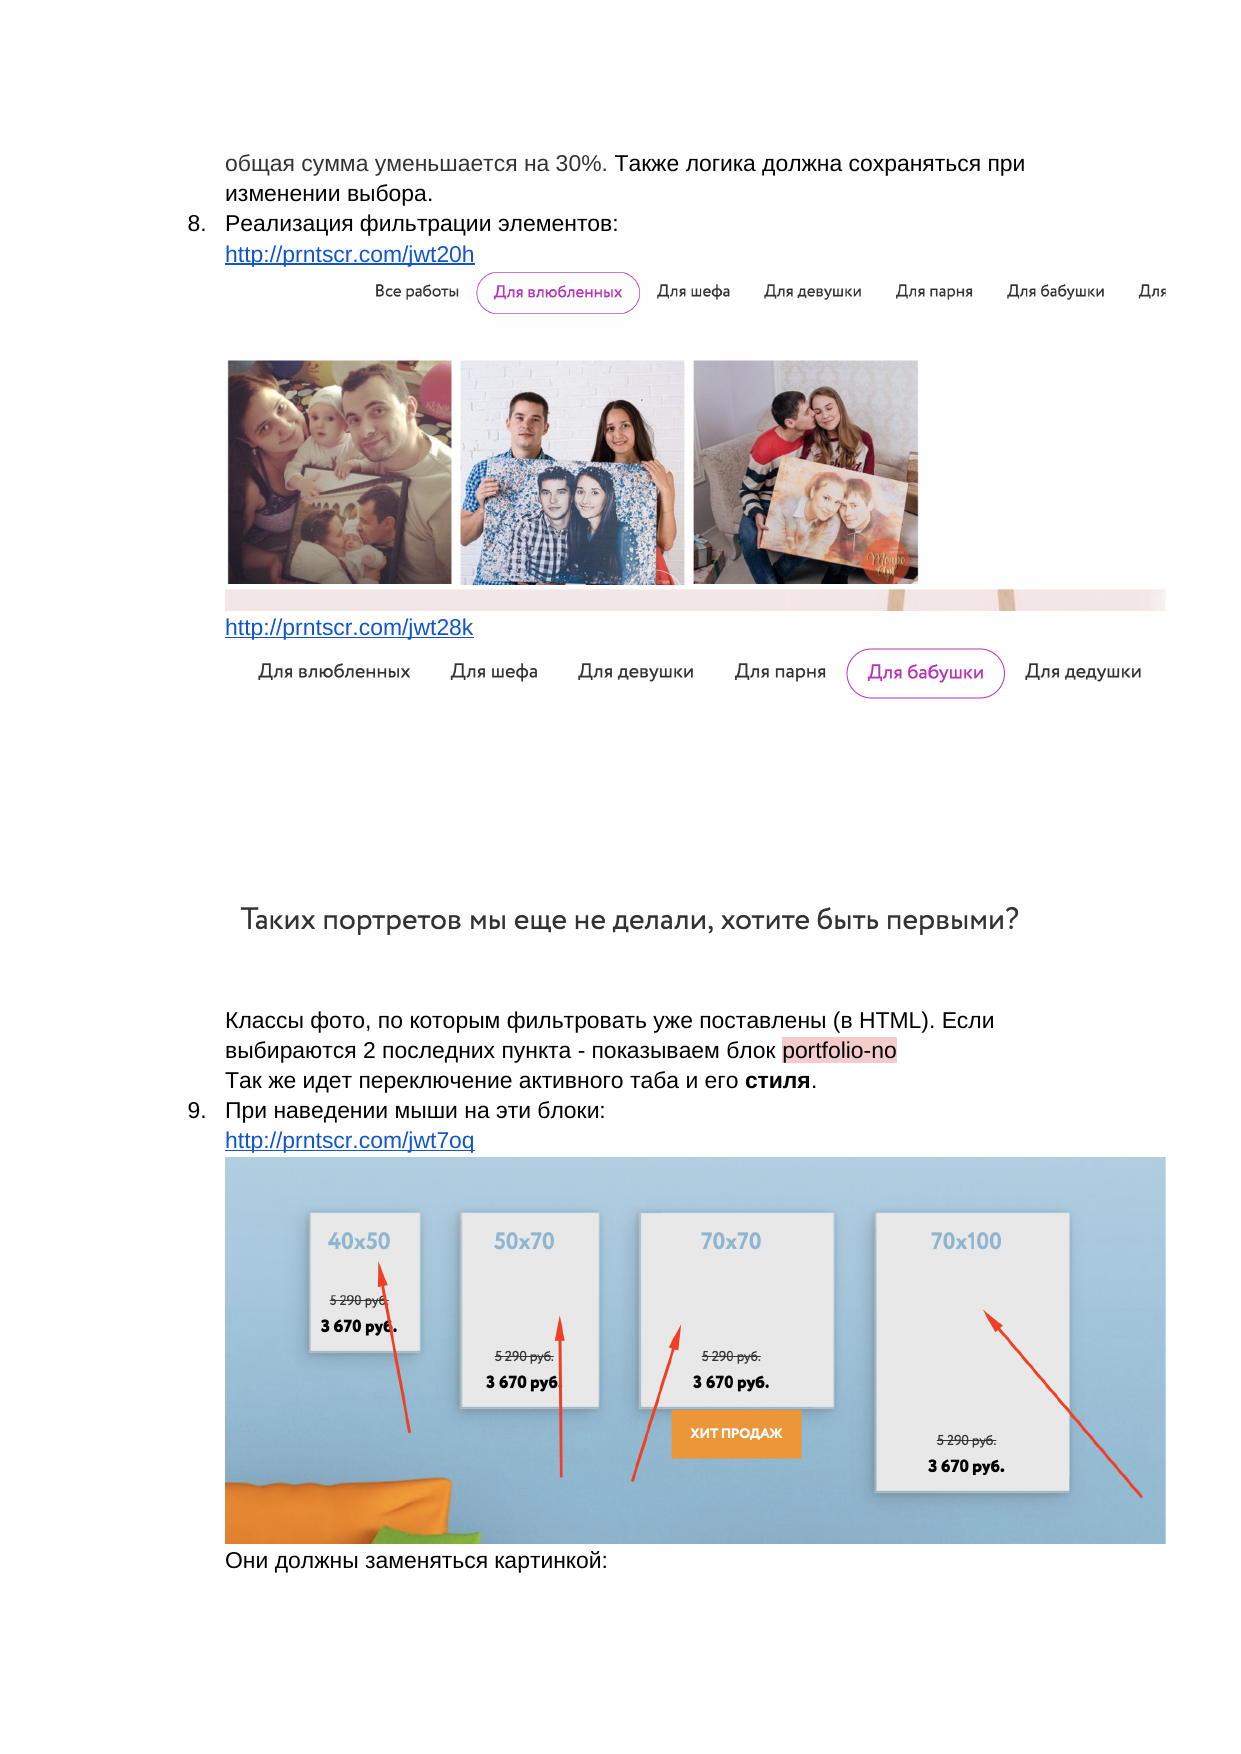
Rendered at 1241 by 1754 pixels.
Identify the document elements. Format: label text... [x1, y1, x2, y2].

picture [225, 270, 1166, 611]
picture [225, 644, 1166, 1003]
list общая сумма уменьшается на 30%. Также логика должна сохраняться при изменении выбора. [187, 150, 1090, 207]
list При наведении мыши на эти блоки: http://prntscr.com/jwt7oq Они должны заменяться картинкой: [187, 1097, 1090, 1573]
list Реализация фильтрации элементов: http://prntscr.com/jwt20h http://prntscr.com/jwt28k Классы фото, по которым фильтровать уже поставлены (в HTML). Если выбираются 2 последних пункта - показываем блок portfolio-no Так же идет переключение активного таба и его стиля. [187, 210, 1090, 1093]
picture [225, 1157, 1166, 1544]
